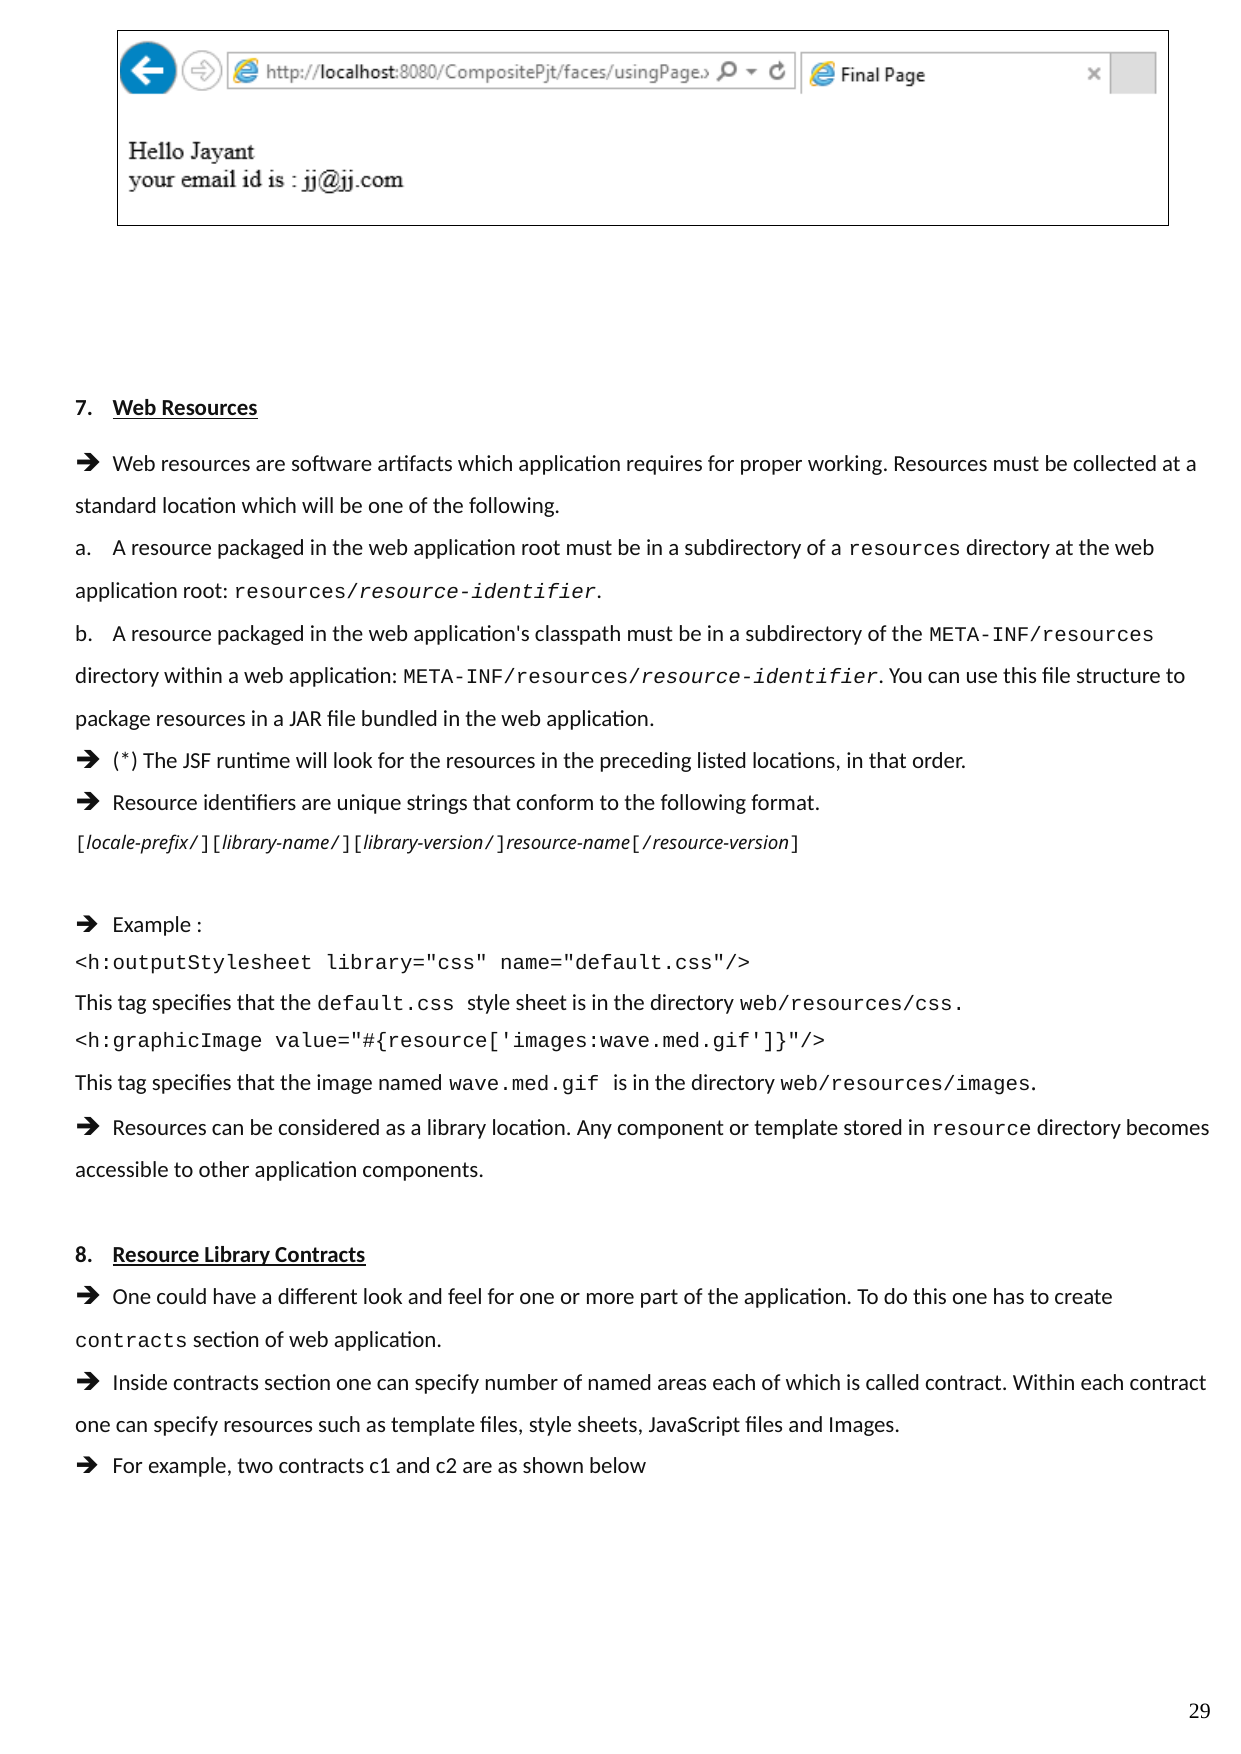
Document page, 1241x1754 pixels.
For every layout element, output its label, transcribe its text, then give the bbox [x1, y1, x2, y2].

text 7. Web Resources [75, 393, 1211, 421]
list Resources can be considered as a library location. Any component or template stored in resource directory becomes accessible to other application components. [75, 1113, 1211, 1183]
list This tag specifies that the default.css style sheet is in the directory web/resources/css. [75, 988, 1211, 1016]
list <h:graphicImage value="#{resource['images:wave.med.gif']}"/> [75, 1030, 1211, 1054]
list Resource identifiers are unique strings that conform to the following format. [75, 788, 1211, 816]
text b. A resource packaged in the web application's classpath must be in a subdirectory of the META-INF/resources directory within a web application: META-INF/resources/resource-identifier. You can use this file structure to package resources in a JAR file bundled in the web application. [75, 619, 1211, 732]
list For example, two contracts c1 and c2 are as shown below [75, 1452, 1211, 1480]
list Inside contracts section one can specify number of named areas each of which is called contract. Within each contract one can specify resources such as template files, style sheets, JavaScript files and Images. [75, 1368, 1211, 1438]
list [locale-prefix/][library-name/][library-version/]resource-name[/resource-version] [75, 830, 1211, 855]
list Web resources are software artifacts which application requires for proper working. Resources must be collected at a standard location which will be one of the following. [75, 449, 1211, 519]
text a. A resource packaged in the web application root must be in a subdirectory of a resources directory at the web application root: resources/resource-identifier. [75, 533, 1211, 604]
list One could have a different look and feel for one or more part of the application. To do this one has to create contracts section of web application. [75, 1282, 1211, 1353]
list Example : [75, 910, 1211, 938]
list <h:outputStylesheet library="css" name="default.css"/> [75, 952, 1211, 976]
list This tag specifies that the image named wave.med.gif is in the directory web/resources/images. [75, 1066, 1211, 1097]
text 8. Resource Library Contracts [75, 1240, 1211, 1268]
list (*) The JSF runtime will look for the resources in the preceding listed locations, in that order. [75, 746, 1211, 774]
